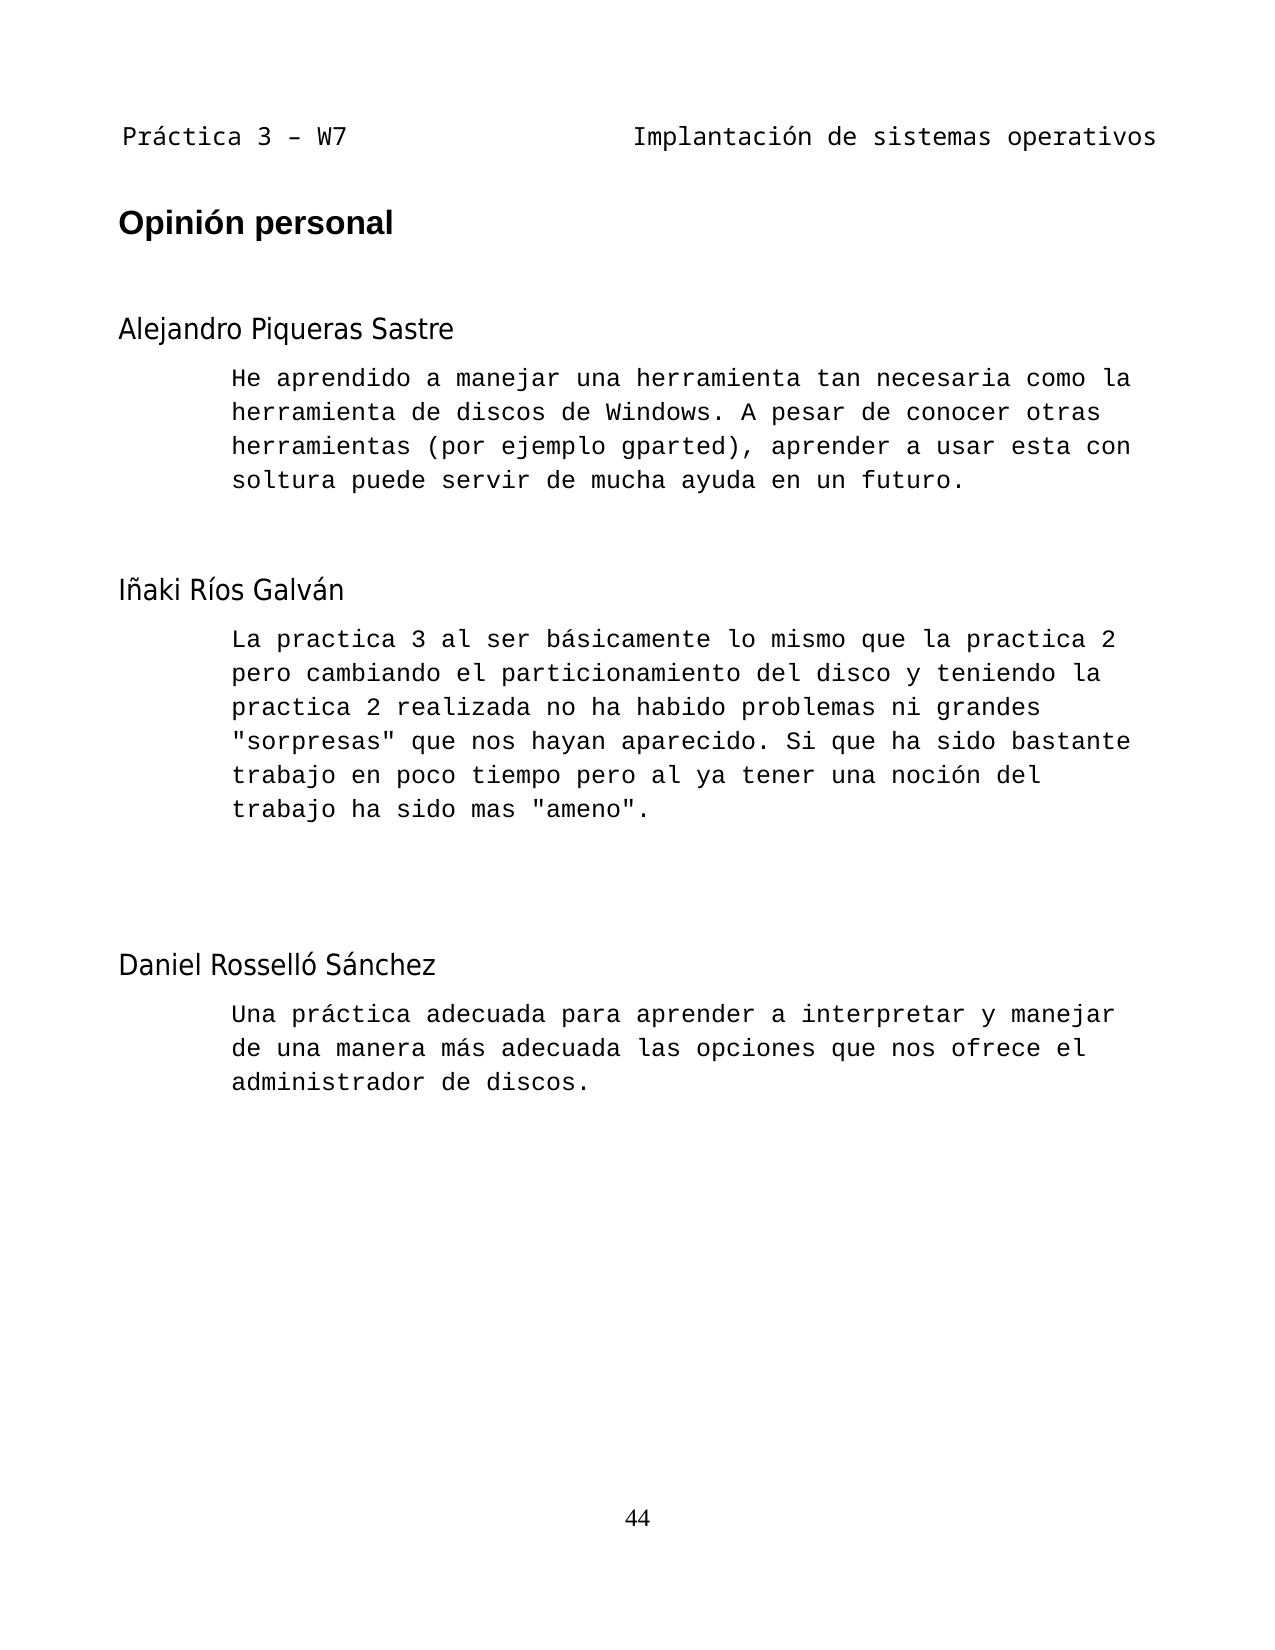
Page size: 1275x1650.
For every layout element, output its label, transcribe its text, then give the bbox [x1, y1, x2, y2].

text He aprendido a manejar una herramienta tan necesaria como la herramienta de discos de Windows. A pesar de conocer otras herramientas (por ejemplo gparted), aprender a usar esta con soltura puede servir de mucha ayuda en un futuro. [231, 366, 1157, 496]
text Opinión personal [118, 202, 1157, 241]
text Una práctica adecuada para aprender a interpretar y manejar de una manera más adecuada las opciones que nos ofrece el administrador de discos. [231, 1001, 1157, 1097]
text La practica 3 al ser básicamente lo mismo que la practica 2 pero cambiando el particionamiento del disco y teniendo la practica 2 realizada no ha habido problemas ni grandes "sorpresas" que nos hayan aparecido. Si que ha sido bastante trabajo en poco tiempo pero al ya tener una noción del trabajo ha sido mas "ameno". [231, 626, 1157, 824]
text Iñaki Ríos Galván [118, 573, 1157, 607]
text Alejandro Piqueras Sastre [118, 313, 1157, 347]
text Daniel Rosselló Sánchez [118, 948, 1157, 982]
